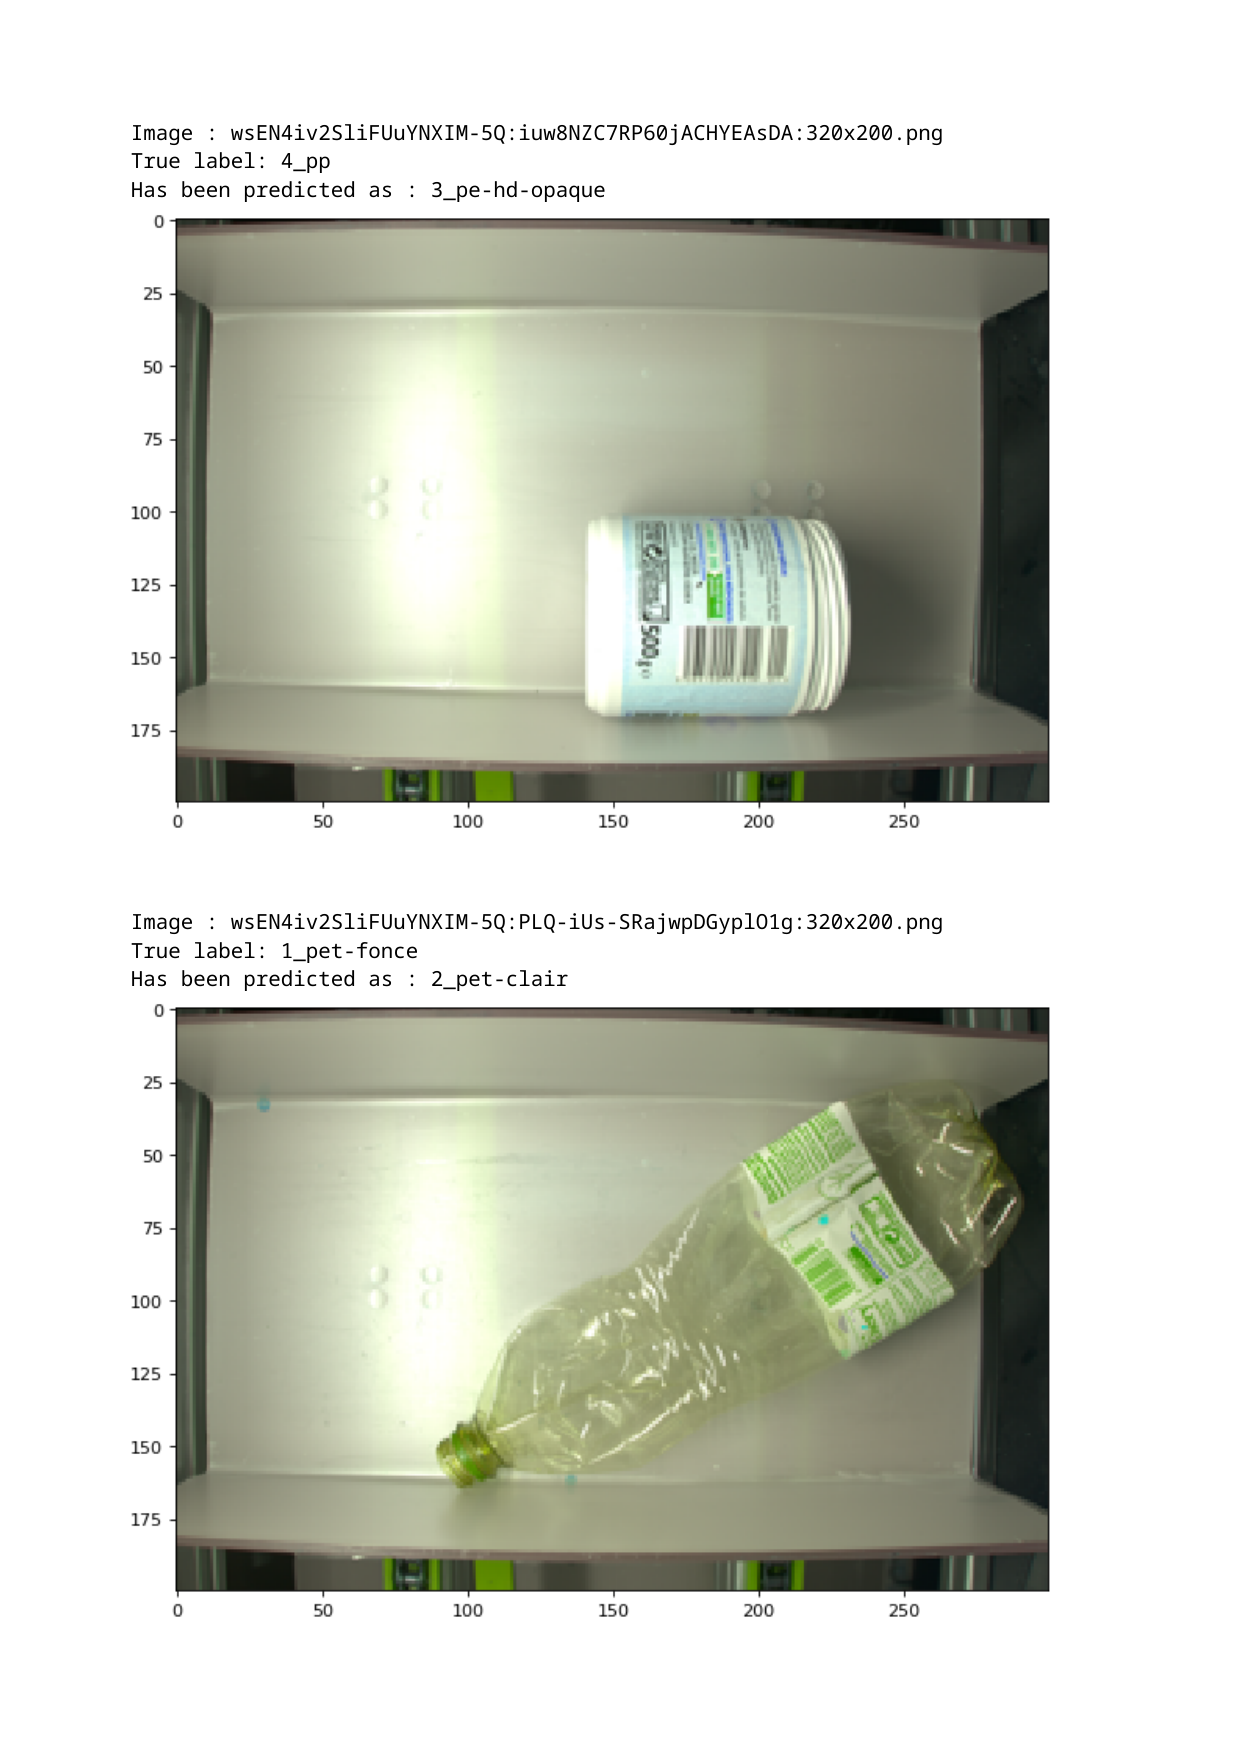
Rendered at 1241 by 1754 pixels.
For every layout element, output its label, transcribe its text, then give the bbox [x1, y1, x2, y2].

picture [118, 993, 1059, 1631]
text Has been predicted as : 3_pe-hd-opaque [118, 175, 1122, 204]
text Image : wsEN4iv2SliFUuYNXIM-5Q:iuw8NZC7RP60jACHYEAsDA:320x200.png [118, 118, 1122, 147]
text True label: 1_pet-fonce [118, 936, 1122, 964]
text True label: 4_pp [118, 147, 1122, 175]
text Image : wsEN4iv2SliFUuYNXIM-5Q:PLQ-iUs-SRajwpDGyplO1g:320x200.png [118, 907, 1122, 936]
picture [118, 203, 1059, 842]
text Has been predicted as : 2_pet-clair [118, 964, 1122, 993]
